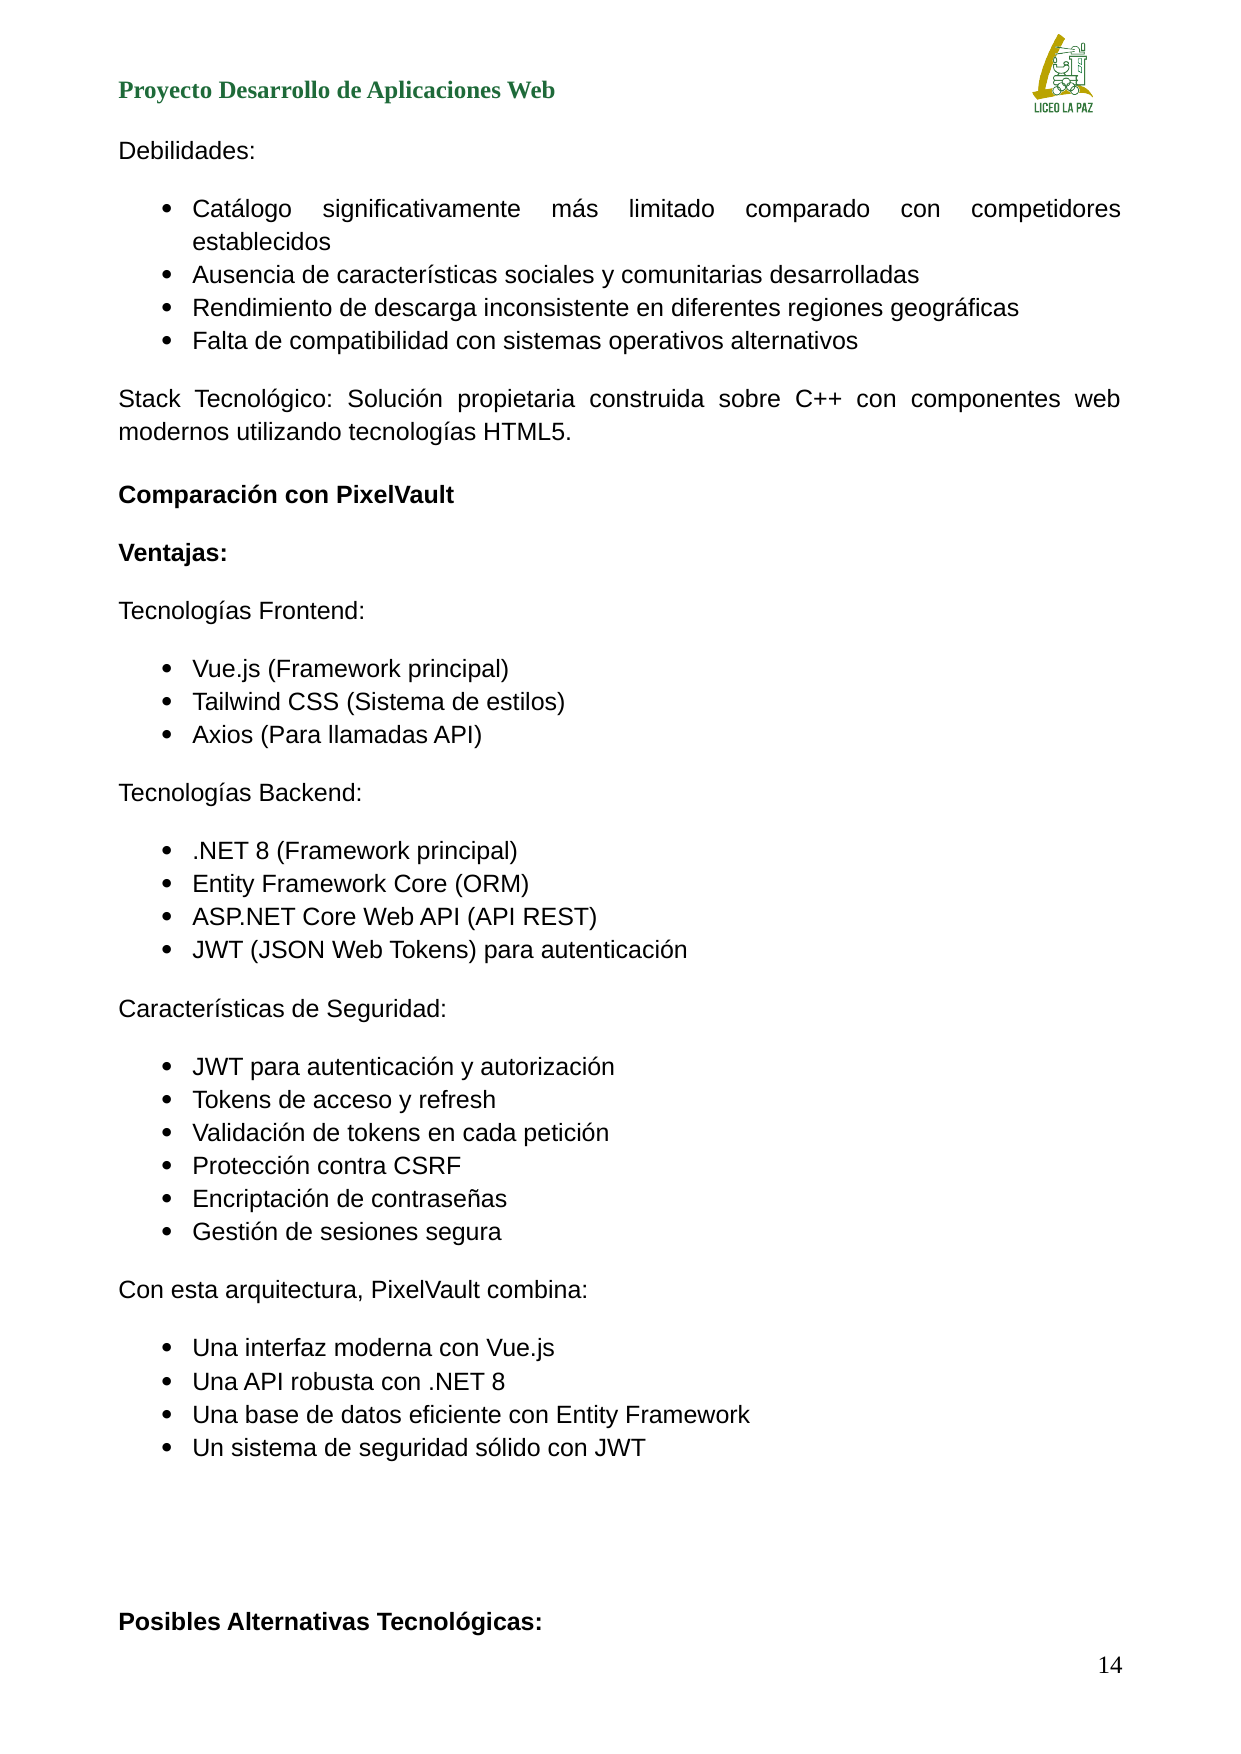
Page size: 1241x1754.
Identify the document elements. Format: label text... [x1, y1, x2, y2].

text Ventajas: [118, 538, 1122, 566]
list Catálogo significativamente más limitado comparado con competidores establecidos [162, 194, 1122, 256]
list Un sistema de seguridad sólido con JWT [162, 1433, 1122, 1462]
list Una interfaz moderna con Vue.js [162, 1333, 1122, 1362]
text Debilidades: [118, 136, 1122, 164]
list JWT para autenticación y autorización [162, 1052, 1122, 1080]
list Falta de compatibilidad con sistemas operativos alternativos [162, 326, 1122, 355]
list Tokens de acceso y refresh [162, 1085, 1122, 1113]
text Stack Tecnológico: Solución propietaria construida sobre C++ con componentes web modernos utilizando tecnologías HTML5. [118, 384, 1122, 446]
list Validación de tokens en cada petición [162, 1118, 1122, 1147]
list Gestión de sesiones segura [162, 1217, 1122, 1246]
text Con esta arquitectura, PixelVault combina: [118, 1275, 1122, 1304]
picture [1025, 26, 1100, 121]
list Una base de datos eficiente con Entity Framework [162, 1399, 1122, 1428]
list Una API robusta con .NET 8 [162, 1366, 1122, 1395]
list .NET 8 (Framework principal) [162, 836, 1122, 865]
list Entity Framework Core (ORM) [162, 869, 1122, 898]
list Ausencia de características sociales y comunitarias desarrolladas [162, 260, 1122, 289]
text Tecnologías Frontend: [118, 596, 1122, 624]
subtitle Comparación con PixelVault [118, 479, 1122, 508]
list Rendimiento de descarga inconsistente en diferentes regiones geográficas [162, 293, 1122, 322]
list Axios (Para llamadas API) [162, 720, 1122, 749]
list ASP.NET Core Web API (API REST) [162, 902, 1122, 931]
text Posibles Alternativas Tecnológicas: [118, 1607, 1122, 1636]
list Vue.js (Framework principal) [162, 654, 1122, 682]
list JWT (JSON Web Tokens) para autenticación [162, 935, 1122, 964]
list Encriptación de contraseñas [162, 1184, 1122, 1213]
text Características de Seguridad: [118, 993, 1122, 1022]
list Tailwind CSS (Sistema de estilos) [162, 687, 1122, 716]
text Tecnologías Backend: [118, 778, 1122, 807]
list Protección contra CSRF [162, 1151, 1122, 1180]
